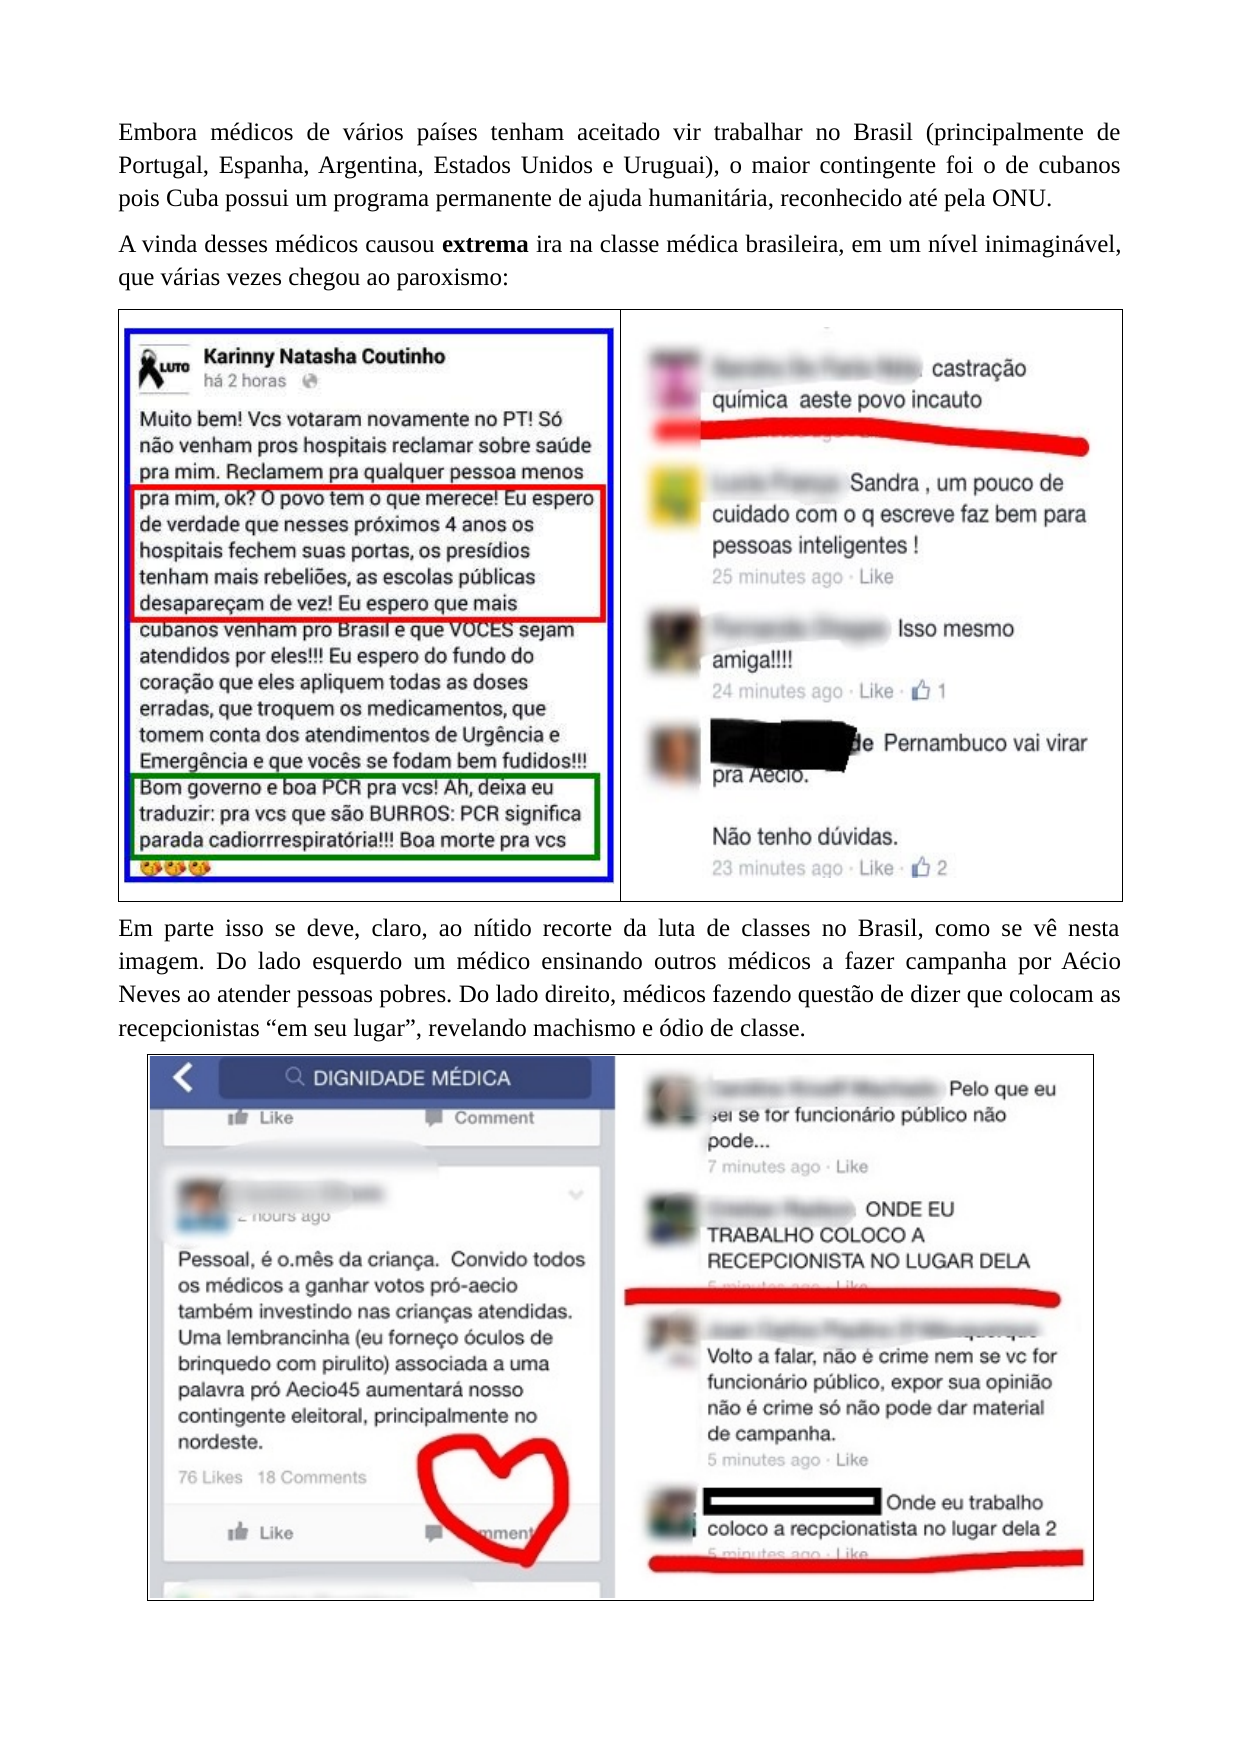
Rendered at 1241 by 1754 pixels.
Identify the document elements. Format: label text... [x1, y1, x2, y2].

picture [123, 327, 615, 884]
text Embora médicos de vários países tenham aceitado vir trabalhar no Brasil (principalmente de Portugal, Espanha, Argentina, Estados Unidos e Uruguai), o maior contingente foi o de cubanos pois Cuba possui um programa permanente de ajuda humanitária, reconhecido até pela ONU. [118, 118, 1122, 212]
table_header [119, 310, 620, 901]
table_header [621, 310, 1122, 901]
picture [149, 1056, 1091, 1598]
text A vinda desses médicos causou extrema ira na classe médica brasileira, em um nível inimaginável, que várias vezes chegou ao paroxismo: [118, 230, 1122, 291]
picture [625, 327, 1117, 878]
text Em parte isso se deve, claro, ao nítido recorte da luta de classes no Brasil, como se vê nesta imagem. Do lado esquerdo um médico ensinando outros médicos a fazer campanha por Aécio Neves ao atender pessoas pobres. Do lado direito, médicos fazendo questão de dizer que colocam as recepcionistas “em seu lugar”, revelando machismo e ódio de classe. [118, 914, 1122, 1041]
